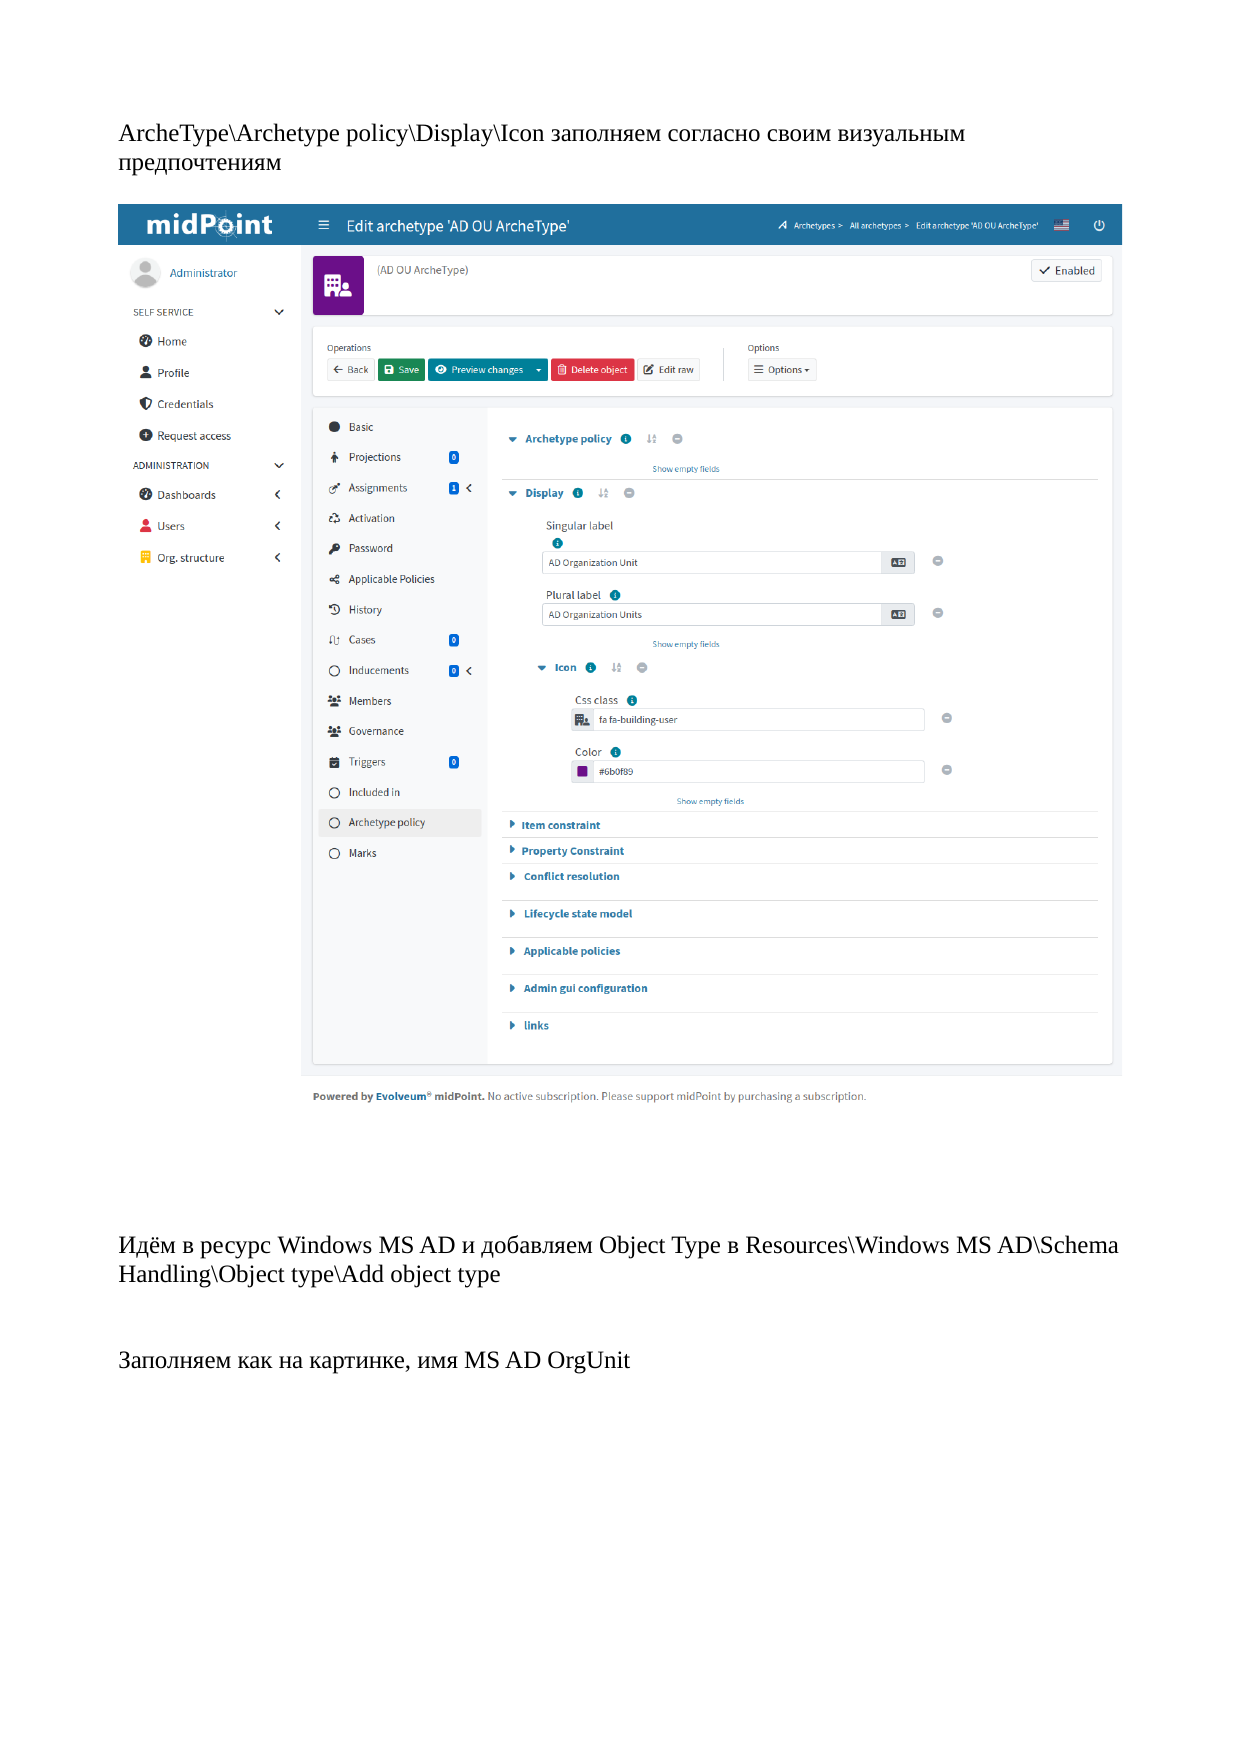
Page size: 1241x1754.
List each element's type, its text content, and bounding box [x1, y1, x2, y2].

text Идём в ресурс Windows MS AD и добавляем Object Type в Resources\Windows MS AD\Schema Handling\Object type\Add object type [118, 1231, 1122, 1288]
picture [118, 204, 1123, 1116]
text Заполняем как на картинке, имя MS AD OrgUnit [118, 1346, 1122, 1374]
text ArcheType\Archetype policy\Display\Icon заполняем согласно своим визуальным предпочтениям [118, 118, 1122, 176]
